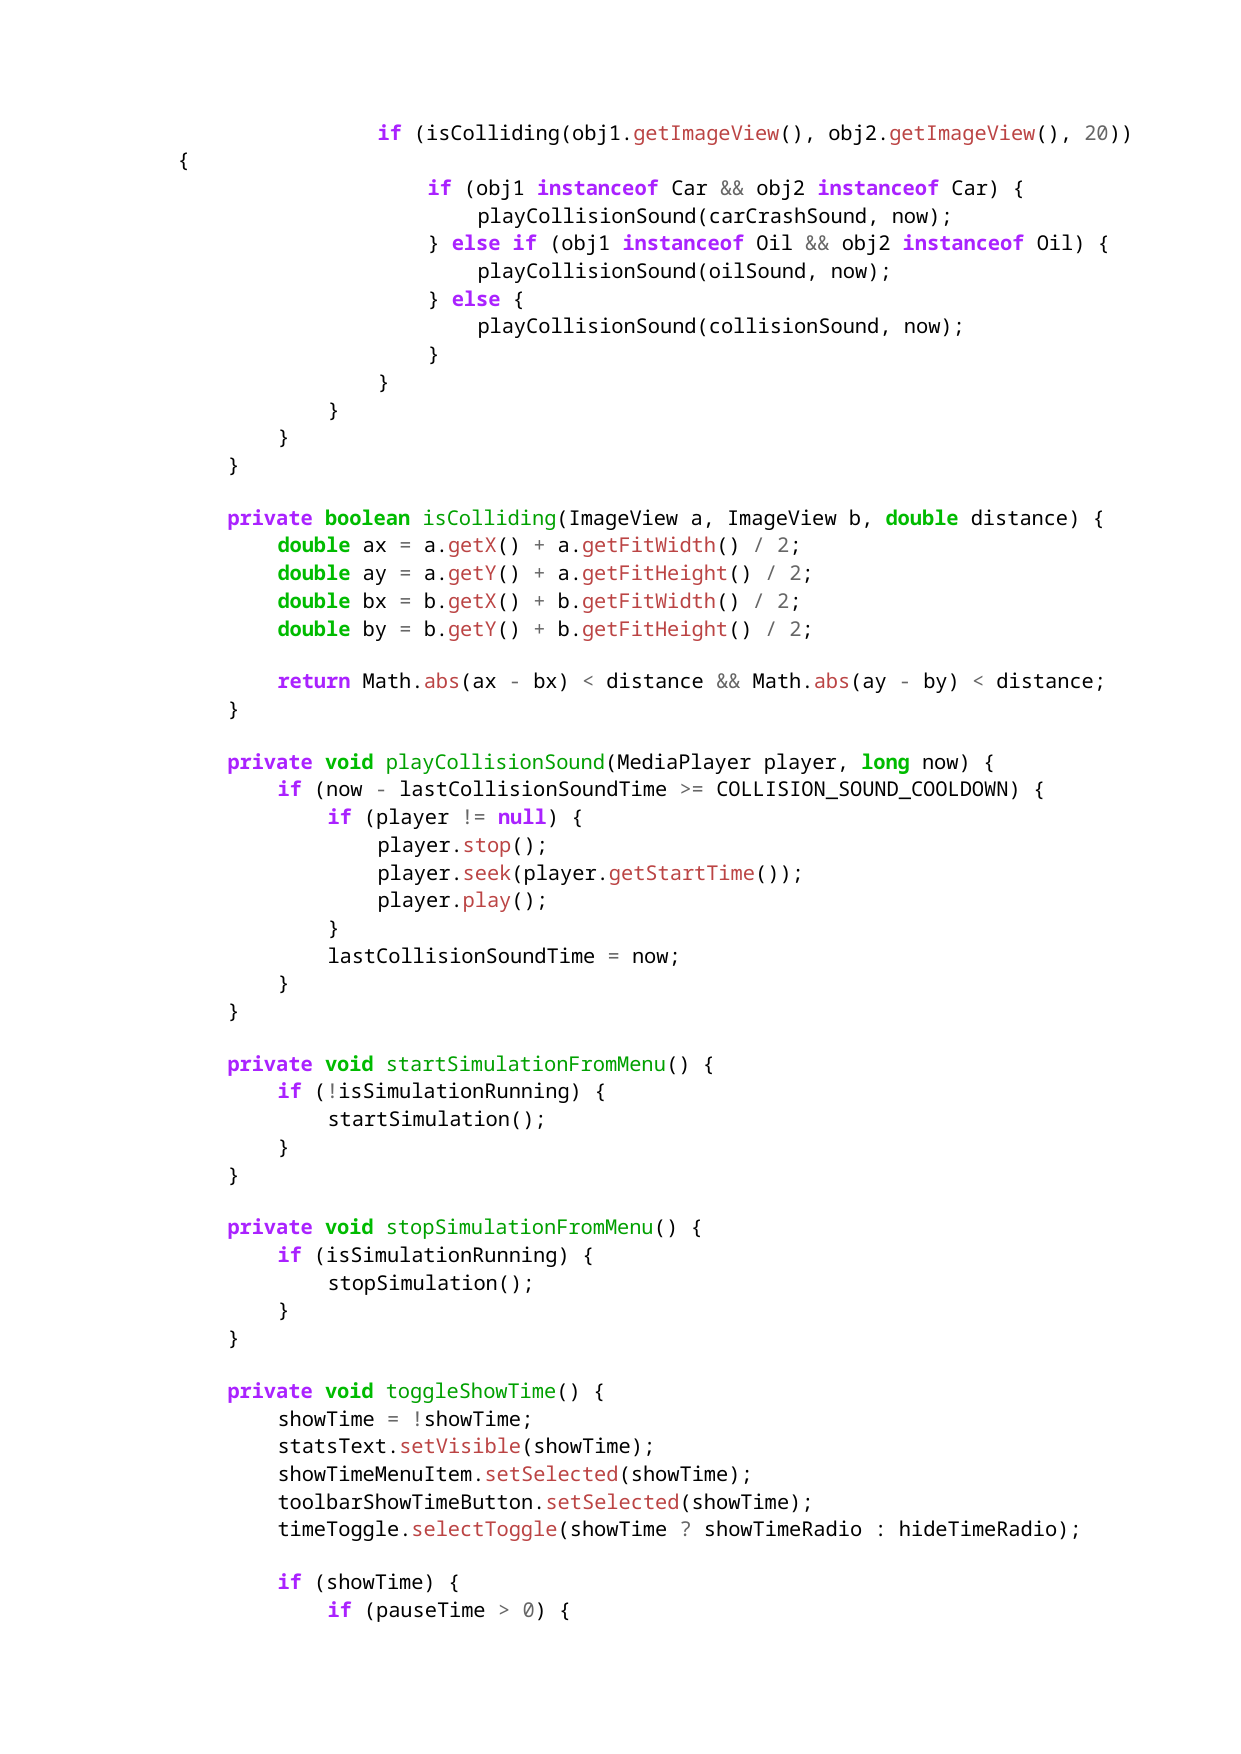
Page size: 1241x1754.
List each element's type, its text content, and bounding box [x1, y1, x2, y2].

text } [177, 969, 1152, 997]
text } [177, 423, 1152, 451]
text playCollisionSound(oilSound, now); [177, 257, 1152, 284]
text } else { [177, 284, 1152, 312]
text } [177, 367, 1152, 395]
text if (!isSimulationRunning) { [177, 1077, 1152, 1105]
text private void toggleShowTime() { [177, 1376, 1152, 1404]
text } [177, 1296, 1152, 1324]
text } else if (obj1 instanceof Oil && obj2 instanceof Oil) { [177, 229, 1152, 257]
text } [177, 395, 1152, 423]
text player.seek(player.getStartTime()); [177, 858, 1152, 886]
text showTime = !showTime; [177, 1404, 1152, 1432]
text if (pauseTime > 0) { [177, 1595, 1152, 1623]
text showTimeMenuItem.setSelected(showTime); [177, 1459, 1152, 1487]
text private boolean isColliding(ImageView a, ImageView b, double distance) { [177, 503, 1152, 531]
text startSimulation(); [177, 1105, 1152, 1132]
text double by = b.getY() + b.getFitHeight() / 2; [177, 614, 1152, 642]
text double ay = a.getY() + a.getFitHeight() / 2; [177, 559, 1152, 586]
text } [177, 1160, 1152, 1188]
text } [177, 694, 1152, 722]
text lastCollisionSoundTime = now; [177, 941, 1152, 969]
text return Math.abs(ax - bx) < distance && Math.abs(ay - by) < distance; [177, 667, 1152, 694]
text player.stop(); [177, 830, 1152, 858]
text } [177, 913, 1152, 941]
text private void stopSimulationFromMenu() { [177, 1213, 1152, 1241]
text player.play(); [177, 886, 1152, 913]
text timeToggle.selectToggle(showTime ? showTimeRadio : hideTimeRadio); [177, 1515, 1152, 1543]
text playCollisionSound(collisionSound, now); [177, 312, 1152, 340]
text if (obj1 instanceof Car && obj2 instanceof Car) { [177, 173, 1152, 201]
text } [177, 451, 1152, 478]
text if (now - lastCollisionSoundTime >= COLLISION_SOUND_COOLDOWN) { [177, 775, 1152, 803]
text if (isSimulationRunning) { [177, 1241, 1152, 1268]
text if (showTime) { [177, 1568, 1152, 1595]
text double bx = b.getX() + b.getFitWidth() / 2; [177, 586, 1152, 614]
text playCollisionSound(carCrashSound, now); [177, 201, 1152, 229]
text toolbarShowTimeButton.setSelected(showTime); [177, 1487, 1152, 1515]
text private void startSimulationFromMenu() { [177, 1049, 1152, 1077]
text } [177, 997, 1152, 1024]
text } [177, 1324, 1152, 1351]
text } [177, 1132, 1152, 1160]
text statsText.setVisible(showTime); [177, 1432, 1152, 1459]
text stopSimulation(); [177, 1268, 1152, 1296]
text } [177, 340, 1152, 367]
text if (player != null) { [177, 803, 1152, 830]
text double ax = a.getX() + a.getFitWidth() / 2; [177, 531, 1152, 559]
text if (isColliding(obj1.getImageView(), obj2.getImageView(), 20)) { [177, 118, 1152, 173]
text private void playCollisionSound(MediaPlayer player, long now) { [177, 747, 1152, 775]
